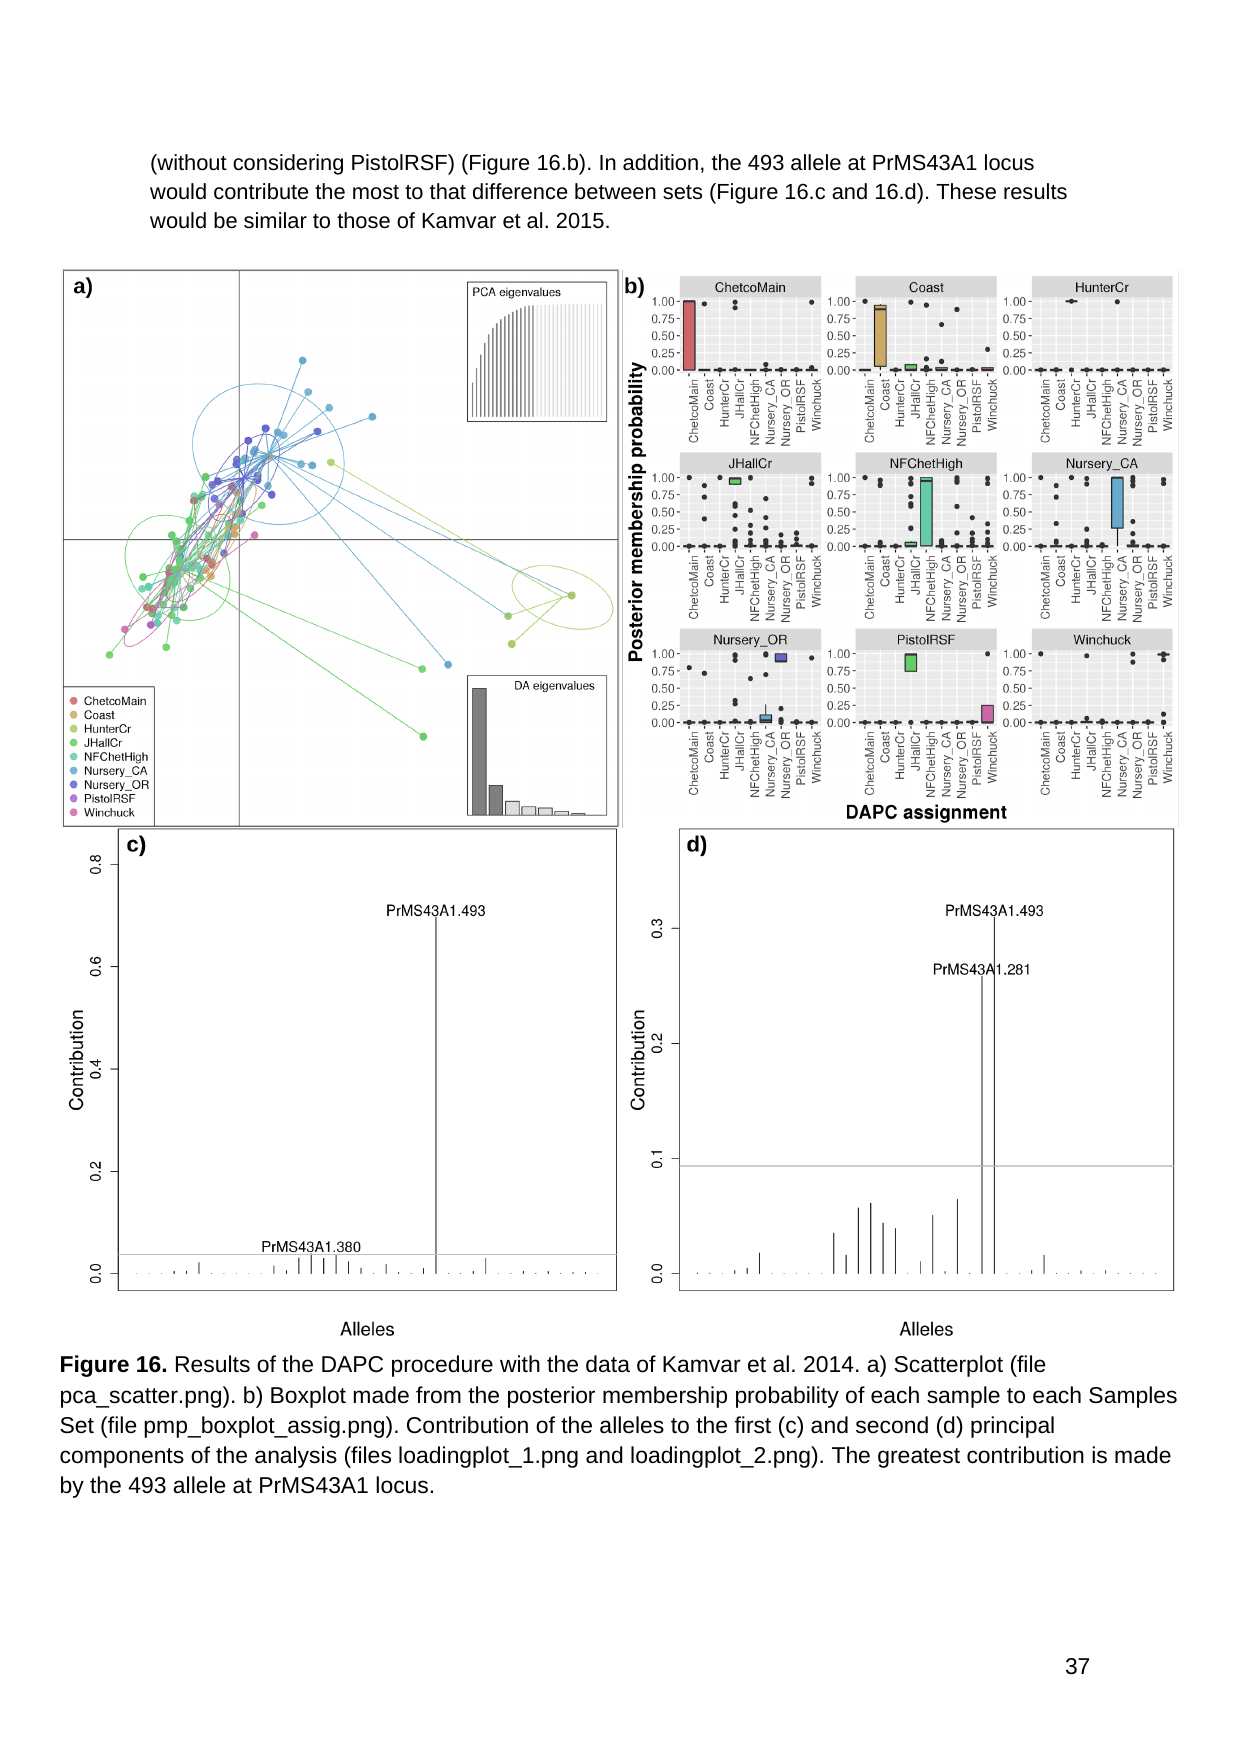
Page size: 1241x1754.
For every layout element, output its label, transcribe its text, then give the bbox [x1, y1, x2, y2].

text (without considering PistolRSF) (Figure 16.b). In addition, the 493 allele at PrMS43A1 locus would contribute the most to that difference between sets (Figure 16.c and 16.d). These results would be similar to those of Kamvar et al. 2015. [150, 150, 1090, 233]
picture [59, 267, 1179, 1348]
text Figure 16. Results of the DAPC procedure with the data of Kamvar et al. 2014. a) Scatterplot (file pca_scatter.png). b) Boxplot made from the posterior membership probability of each sample to each Samples Set (file pmp_boxplot_assig.png). Contribution of the alleles to the first (c) and second (d) principal components of the analysis (files loadingplot_1.png and loadingplot_2.png). The greatest contribution is made by the 493 allele at PrMS43A1 locus. [59, 1351, 1181, 1499]
